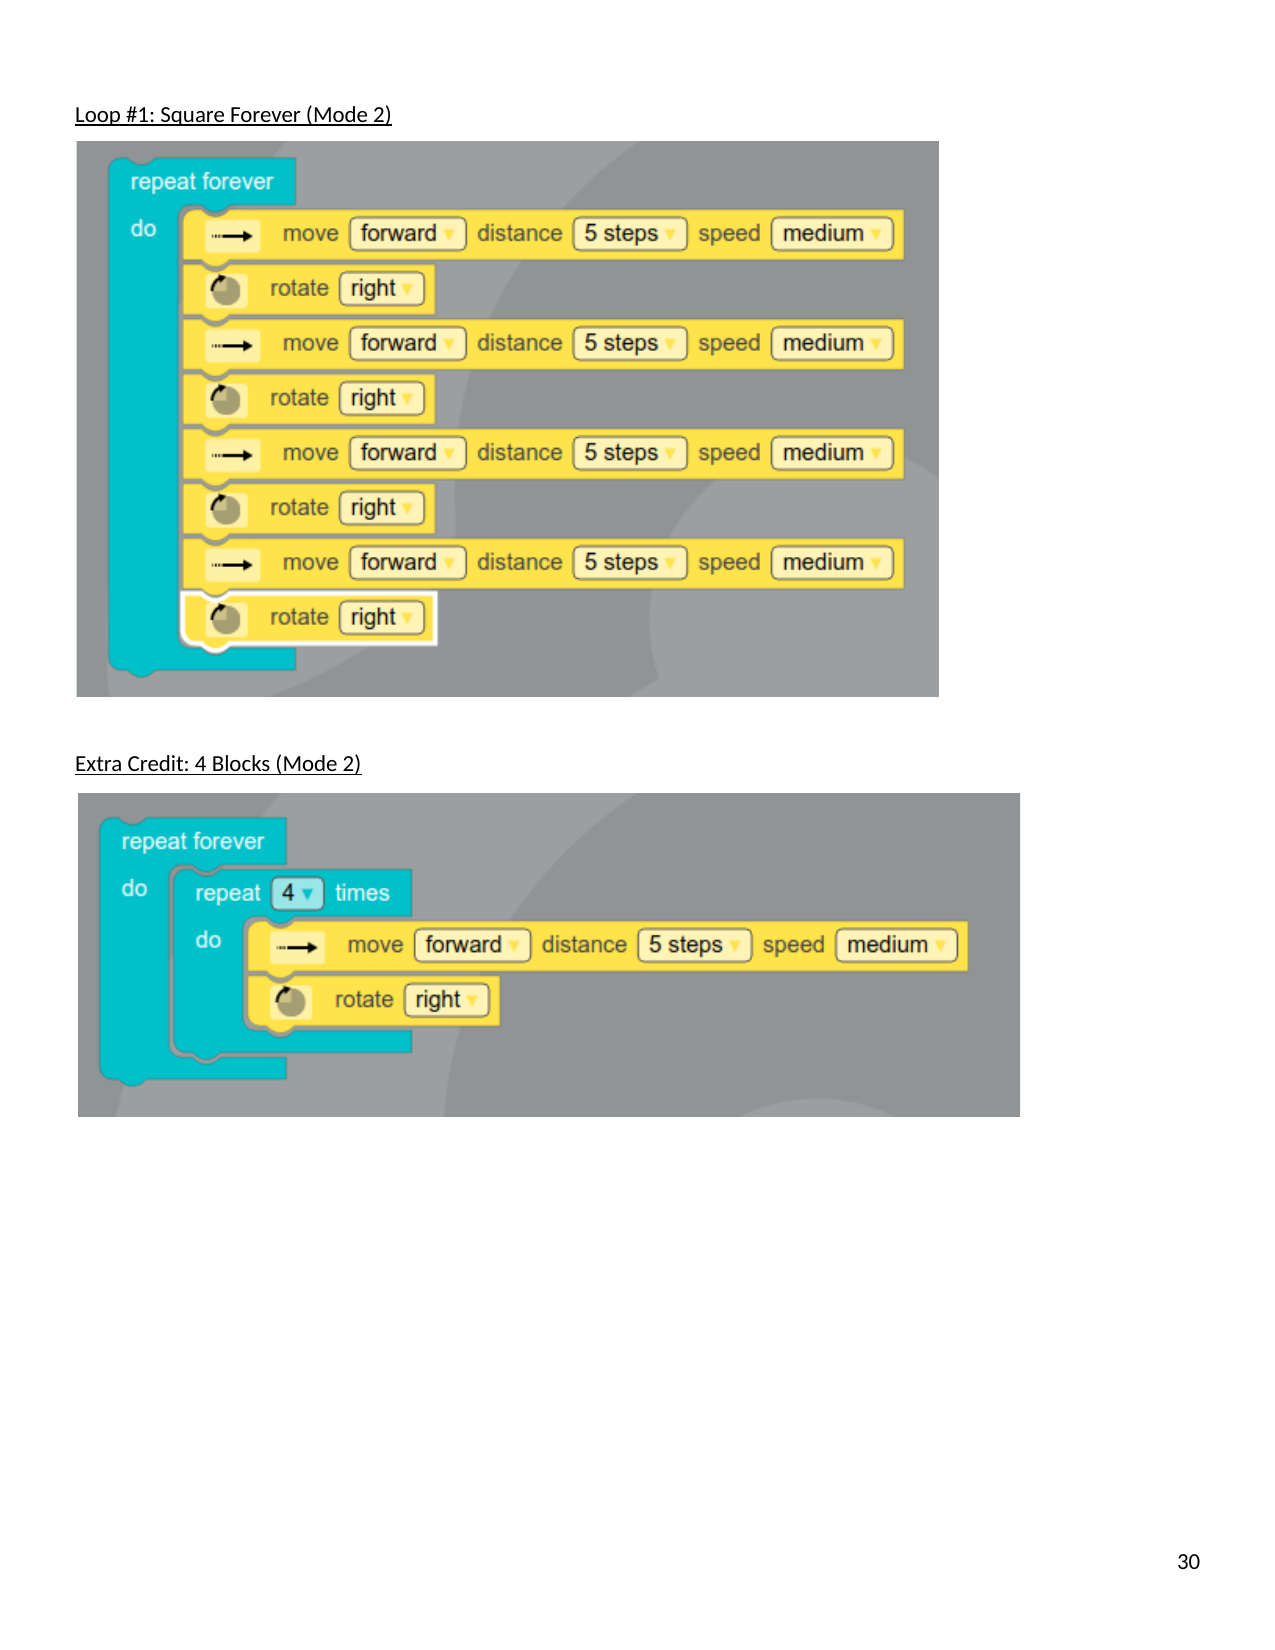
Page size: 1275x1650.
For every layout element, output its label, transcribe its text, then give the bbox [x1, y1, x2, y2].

picture [76, 141, 939, 697]
subtitle Extra Credit: 4 Blocks (Mode 2) [75, 749, 1200, 778]
picture [78, 793, 1021, 1117]
subtitle Loop #1: Square Forever (Mode 2) [75, 100, 1200, 128]
